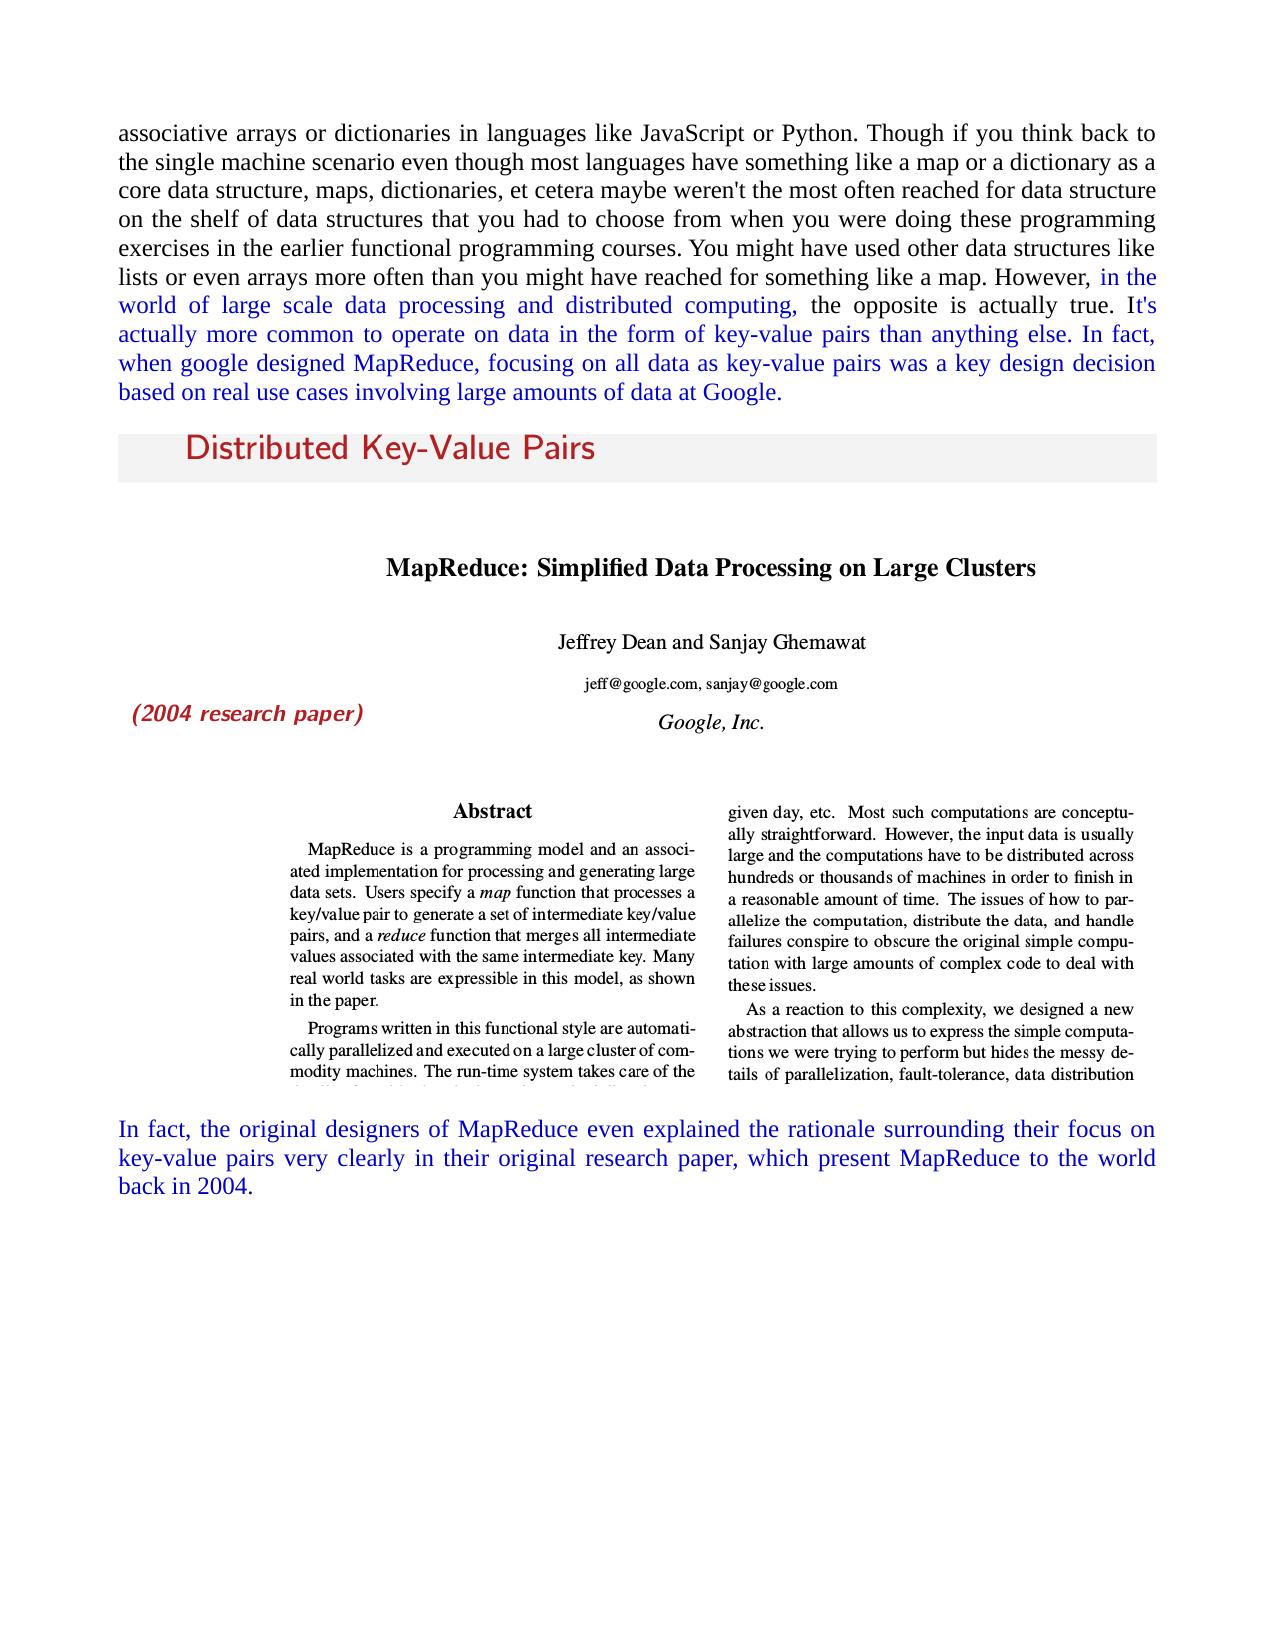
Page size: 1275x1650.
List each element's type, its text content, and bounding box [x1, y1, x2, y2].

text In fact, the original designers of MapReduce even explained the rationale surrounding their focus on key-value pairs very clearly in their original research paper, which present MapReduce to the world back in 2004. [118, 1114, 1157, 1200]
text associative arrays or dictionaries in languages like JavaScript or Python. Though if you think back to the single machine scenario even though most languages have something like a map or a dictionary as a core data structure, maps, dictionaries, et cetera maybe weren't the most often reached for data structure on the shelf of data structures that you had to choose from when you were doing these programming exercises in the earlier functional programming courses. You might have used other data structures like lists or even arrays more often than you might have reached for something like a map. However, in the world of large scale data processing and distributed computing, the opposite is actually true. It's actually more common to operate on data in the form of key-value pairs than anything else. In fact, when google designed MapReduce, focusing on all data as key-value pairs was a key design decision based on real use cases involving large amounts of data at Google. [118, 118, 1157, 406]
picture [118, 434, 1157, 1086]
